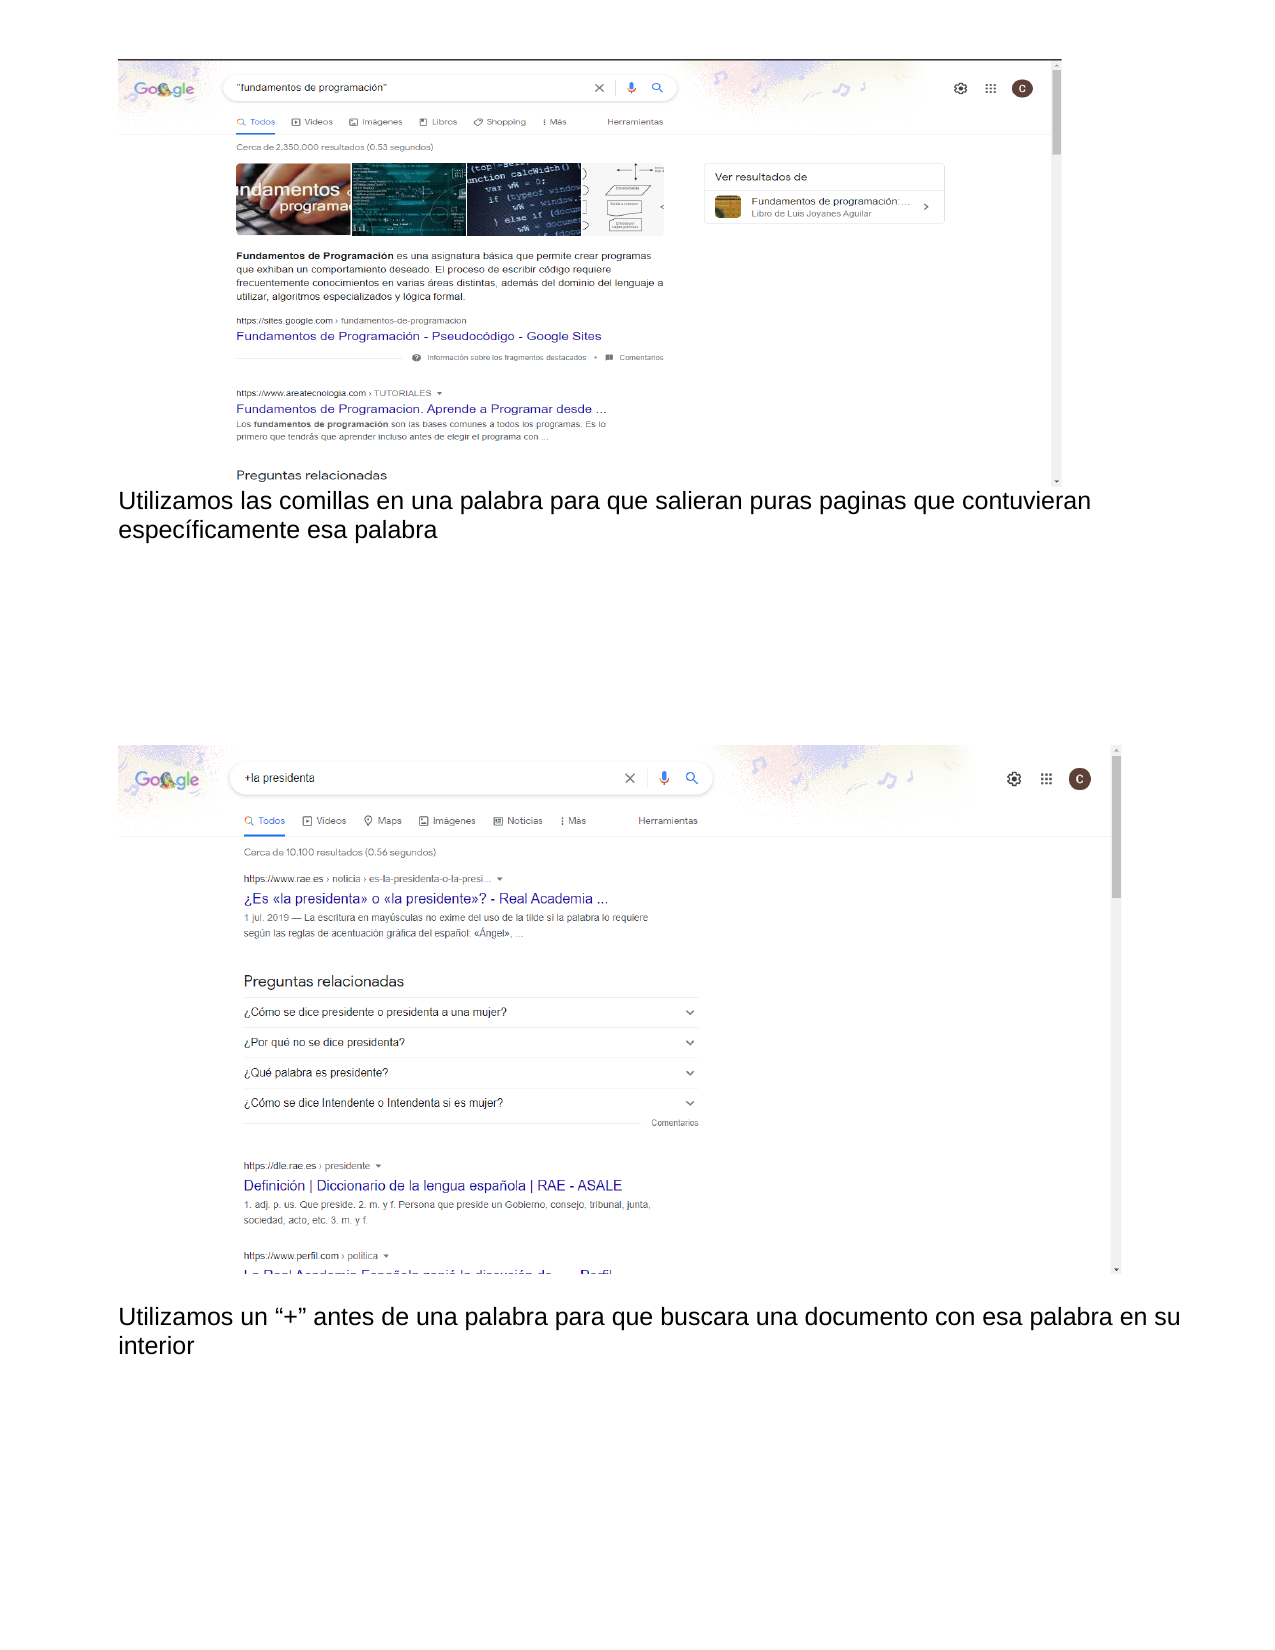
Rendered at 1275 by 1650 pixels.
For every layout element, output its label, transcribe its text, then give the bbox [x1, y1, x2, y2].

text Utilizamos un “+” antes de una palabra para que buscara una documento con esa palabra en su interior [118, 1302, 1205, 1359]
text Utilizamos las comillas en una palabra para que salieran puras paginas que contuvieran específicamente esa palabra [118, 486, 1205, 544]
